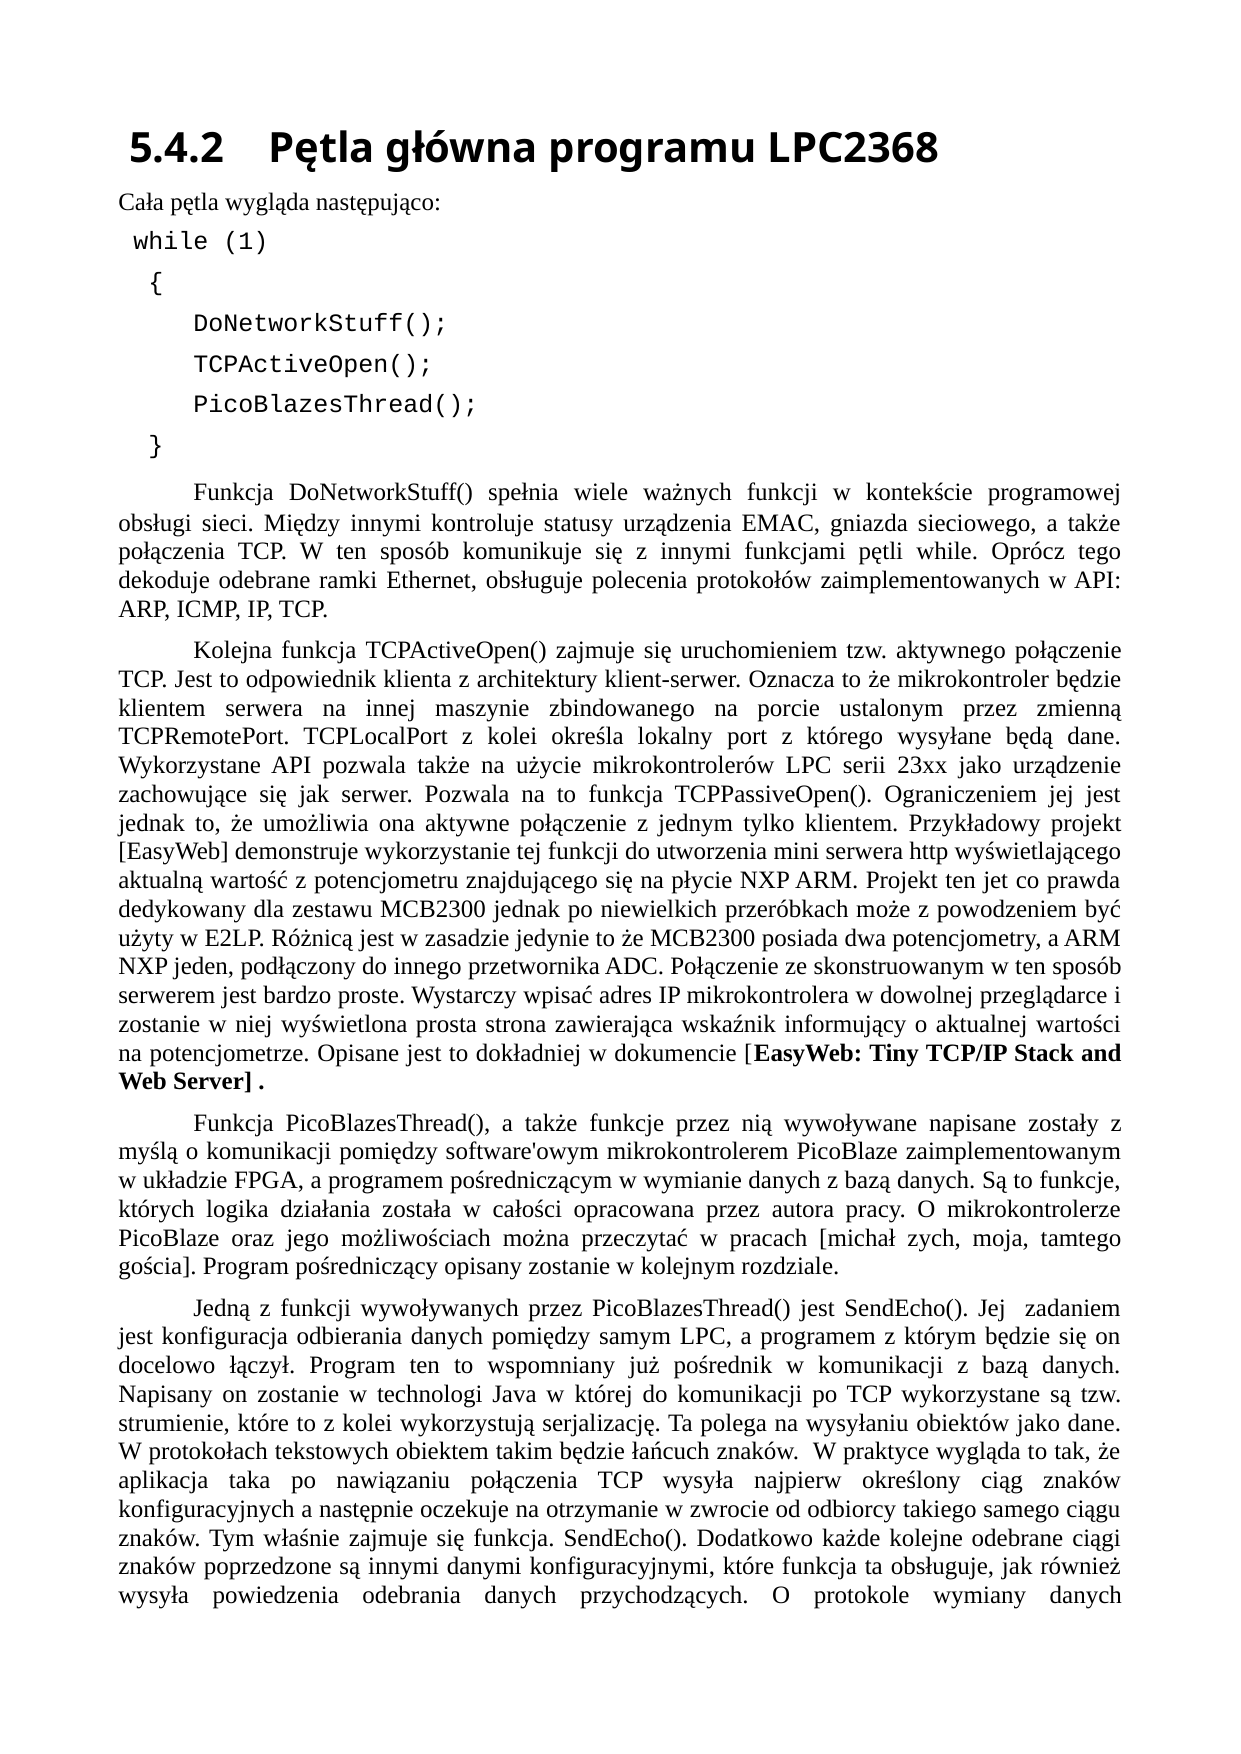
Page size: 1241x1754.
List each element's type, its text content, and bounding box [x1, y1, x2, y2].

text { [118, 269, 1122, 298]
text Funkcja DoNetworkStuff() spełnia wiele ważnych funkcji w kontekście programowej obsługi sieci. Między innymi kontroluje statusy urządzenia EMAC, gniazda sieciowego, a także połączenia TCP. W ten sposób komunikuje się z innymi funkcjami pętli while. Oprócz tego dekoduje odebrane ramki Ethernet, obsługuje polecenia protokołów zaimplementowanych w API: ARP, ICMP, IP, TCP. [118, 474, 1122, 623]
text while (1) [118, 229, 1122, 257]
text Funkcja PicoBlazesThread(), a także funkcje przez nią wywoływane napisane zostały z myślą o komunikacji pomiędzy software'owym mikrokontrolerem PicoBlaze zaimplementowanym w układzie FPGA, a programem pośredniczącym w wymianie danych z bazą danych. Są to funkcje, których logika działania została w całości opracowana przez autora pracy. O mikrokontrolerze PicoBlaze oraz jego możliwościach można przeczytać w pracach [michał zych, moja, tamtego gościa]. Program pośredniczący opisany zostanie w kolejnym rozdziale. [118, 1108, 1122, 1280]
text } [118, 433, 1122, 461]
text PicoBlazesThread(); [118, 392, 1122, 420]
text Jedną z funkcji wywoływanych przez PicoBlazesThread() jest SendEcho(). Jej zadaniem jest konfiguracja odbierania danych pomiędzy samym LPC, a programem z którym będzie się on docelowo łączył. Program ten to wspomniany już pośrednik w komunikacji z bazą danych. Napisany on zostanie w technologi Java w której do komunikacji po TCP wykorzystane są tzw. strumienie, które to z kolei wykorzystują serjalizację. Ta polega na wysyłaniu obiektów jako dane. W protokołach tekstowych obiektem takim będzie łańcuch znaków. W praktyce wygląda to tak, że aplikacja taka po nawiązaniu połączenia TCP wysyła najpierw określony ciąg znaków konfiguracyjnych a następnie oczekuje na otrzymanie w zwrocie od odbiorcy takiego samego ciągu znaków. Tym właśnie zajmuje się funkcja. SendEcho(). Dodatkowo każde kolejne odebrane ciągi znaków poprzedzone są innymi danymi konfiguracyjnymi, które funkcja ta obsługuje, jak również wysyła powiedzenia odebrania danych przychodzących. O protokole wymiany danych [118, 1293, 1122, 1609]
text TCPActiveOpen(); [118, 351, 1122, 379]
subtitle Pętla główna programu LPC2368 [118, 118, 1122, 175]
text Cała pętla wygląda następująco: [118, 187, 1122, 216]
text DoNetworkStuff(); [118, 310, 1122, 339]
text Kolejna funkcja TCPActiveOpen() zajmuje się uruchomieniem tzw. aktywnego połączenie TCP. Jest to odpowiednik klienta z architektury klient-serwer. Oznacza to że mikrokontroler będzie klientem serwera na innej maszynie zbindowanego na porcie ustalonym przez zmienną TCPRemotePort. TCPLocalPort z kolei określa lokalny port z którego wysyłane będą dane. Wykorzystane API pozwala także na użycie mikrokontrolerów LPC serii 23xx jako urządzenie zachowujące się jak serwer. Pozwala na to funkcja TCPPassiveOpen(). Ograniczeniem jej jest jednak to, że umożliwia ona aktywne połączenie z jednym tylko klientem. Przykładowy projekt [EasyWeb] demonstruje wykorzystanie tej funkcji do utworzenia mini serwera http wyświetlającego aktualną wartość z potencjometru znajdującego się na płycie NXP ARM. Projekt ten jet co prawda dedykowany dla zestawu MCB2300 jednak po niewielkich przeróbkach może z powodzeniem być użyty w E2LP. Różnicą jest w zasadzie jedynie to że MCB2300 posiada dwa potencjometry, a ARM NXP jeden, podłączony do innego przetwornika ADC. Połączenie ze skonstruowanym w ten sposób serwerem jest bardzo proste. Wystarczy wpisać adres IP mikrokontrolera w dowolnej przeglądarce i zostanie w niej wyświetlona prosta strona zawierająca wskaźnik informujący o aktualnej wartości na potencjometrze. Opisane jest to dokładniej w dokumencie [EasyWeb: Tiny TCP/IP Stack and Web Server] . [118, 635, 1122, 1095]
